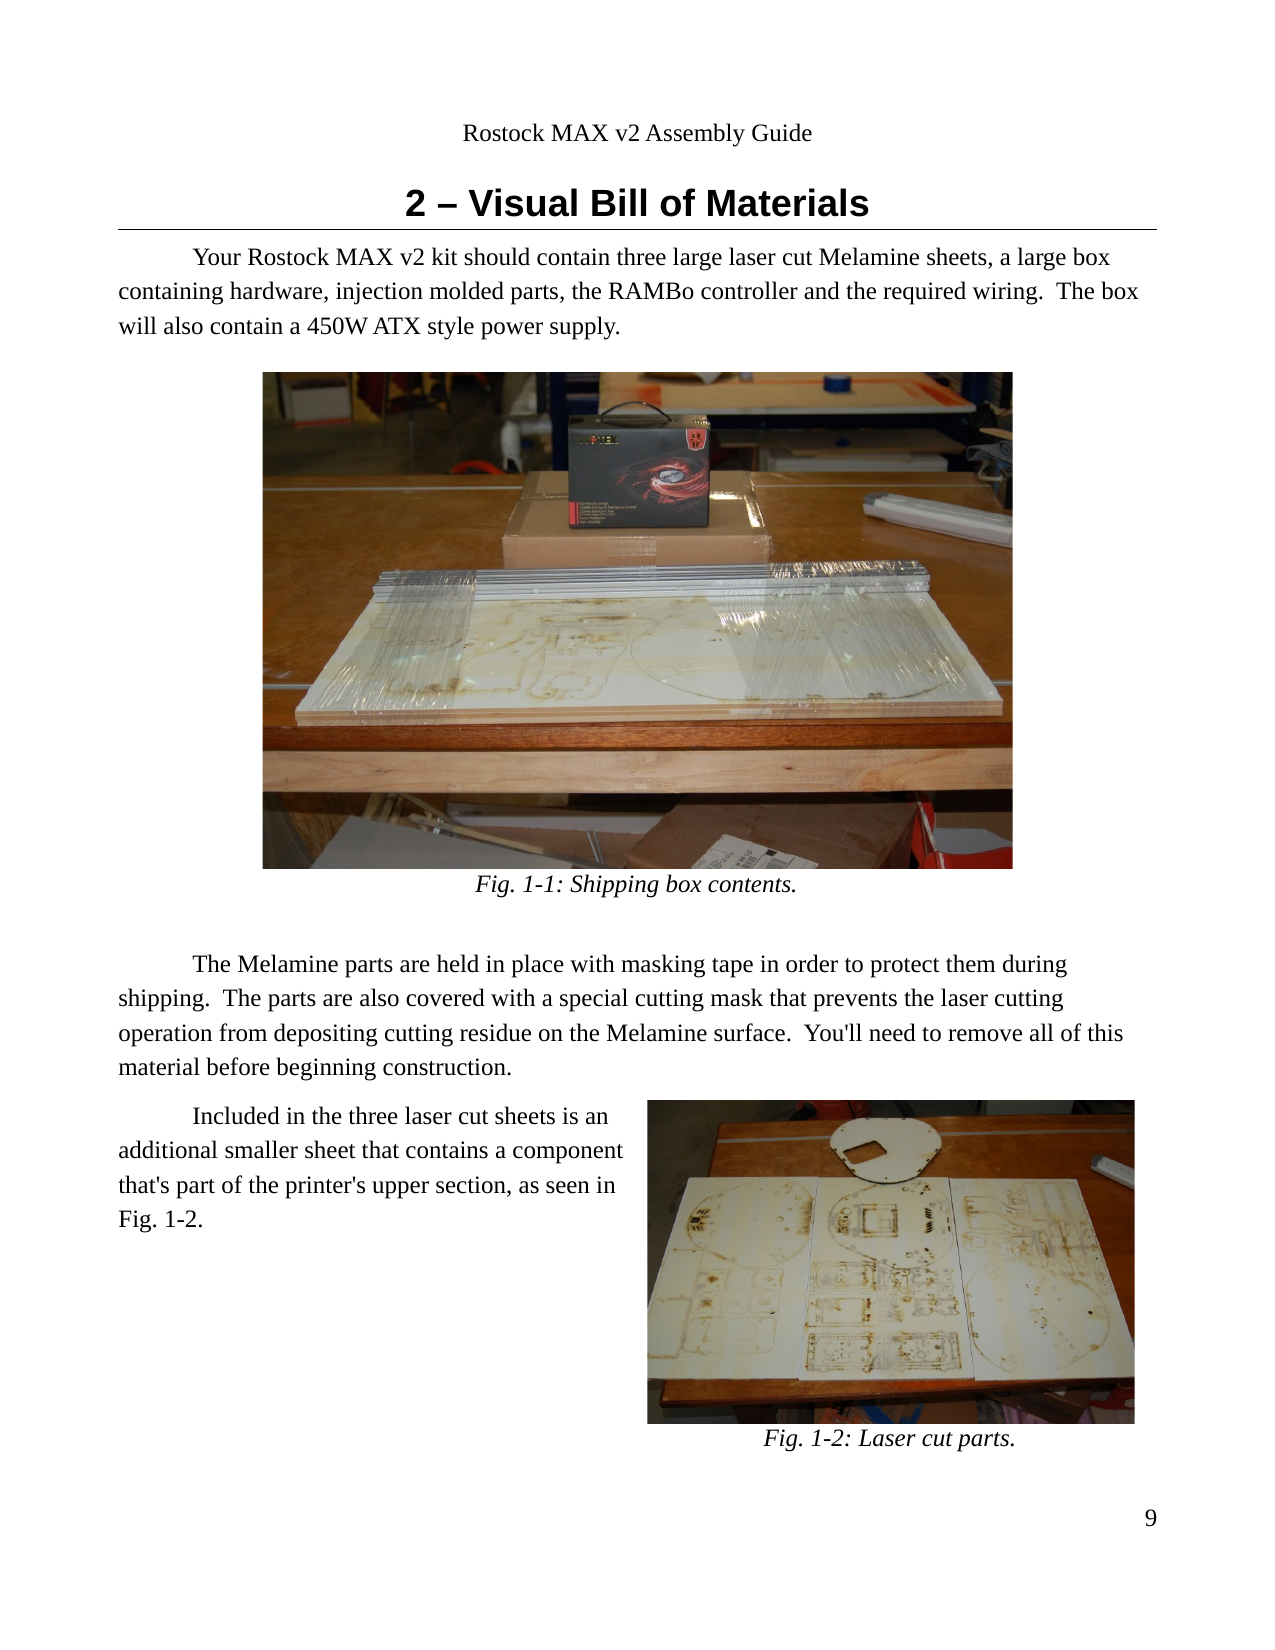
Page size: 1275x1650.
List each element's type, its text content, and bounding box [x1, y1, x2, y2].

picture [647, 1100, 1135, 1424]
text Fig. 1-1: Shipping box contents. [262, 869, 1012, 898]
text Your Rostock MAX v2 kit should contain three large laser cut Melamine sheets, a large box containing hardware, injection molded parts, the RAMBo controller and the required wiring. The box will also contain a 450W ATX style power supply. [118, 242, 1157, 339]
text Fig. 1-2: Laser cut parts. [647, 1424, 1135, 1452]
subtitle 2 – Visual Bill of Materials [118, 177, 1157, 229]
text The Melamine parts are held in place with masking tape in order to protect them during shipping. The parts are also covered with a special cutting mask that prevents the laser cutting operation from depositing cutting residue on the Melamine surface. You'll need to remove all of this material before beginning construction. [118, 949, 1157, 1081]
text Included in the three laser cut sheets is an additional smaller sheet that contains a component that's part of the printer's upper section, as seen in Fig. 1-2. [118, 1101, 647, 1233]
picture [262, 372, 1013, 869]
